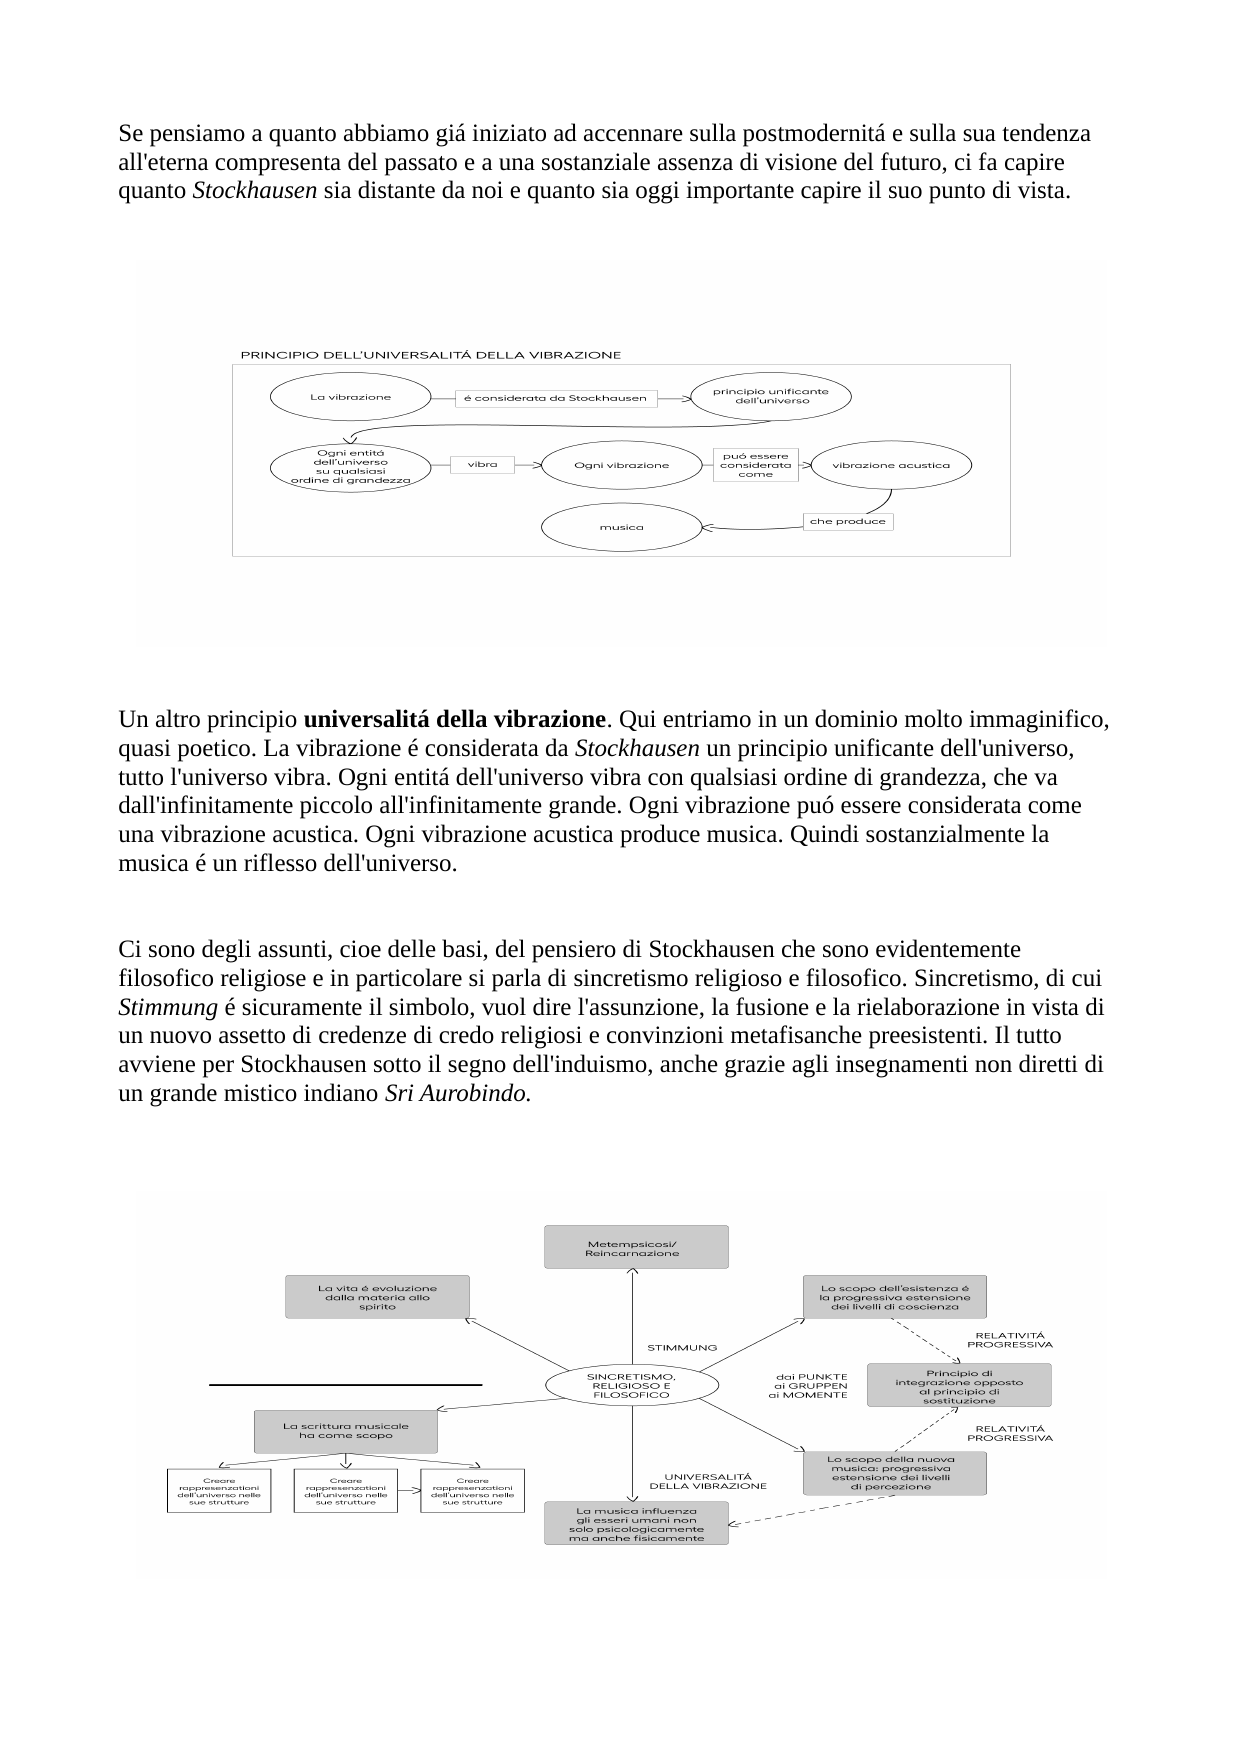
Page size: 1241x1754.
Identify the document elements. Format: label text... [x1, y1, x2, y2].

text Se pensiamo a quanto abbiamo giá iniziato ad accennare sulla postmodernitá e sulla sua tendenza all'eterna compresenta del passato e a una sostanziale assenza di visione del futuro, ci fa capire quanto Stockhausen sia distante da noi e quanto sia oggi importante capire il suo punto di vista. [118, 118, 1122, 204]
text Ci sono degli assunti, cioe delle basi, del pensiero di Stockhausen che sono evidentemente filosofico religiose e in particolare si parla di sincretismo religioso e filosofico. Sincretismo, di cui Stimmung é sicuramente il simbolo, vuol dire l'assunzione, la fusione e la rielaborazione in vista di un nuovo assetto di credenze di credo religiosi e convinzioni metafisanche preesistenti. Il tutto avviene per Stockhausen sotto il segno dell'induismo, anche grazie agli insegnamenti non diretti di un grande mistico indiano Sri Aurobindo. [118, 934, 1122, 1107]
text Un altro principio universalitá della vibrazione. Qui entriamo in un dominio molto immaginifico, quasi poetico. La vibrazione é considerata da Stockhausen un principio unificante dell'universo, tutto l'universo vibra. Ogni entitá dell'universo vibra con qualsiasi ordine di grandezza, che va dall'infinitamente piccolo all'infinitamente grande. Ogni vibrazione puó essere considerata come una vibrazione acustica. Ogni vibrazione acustica produce musica. Quindi sostanzialmente la musica é un riflesso dell'universo. [118, 704, 1122, 877]
picture [135, 1191, 1108, 1579]
picture [135, 260, 1108, 647]
